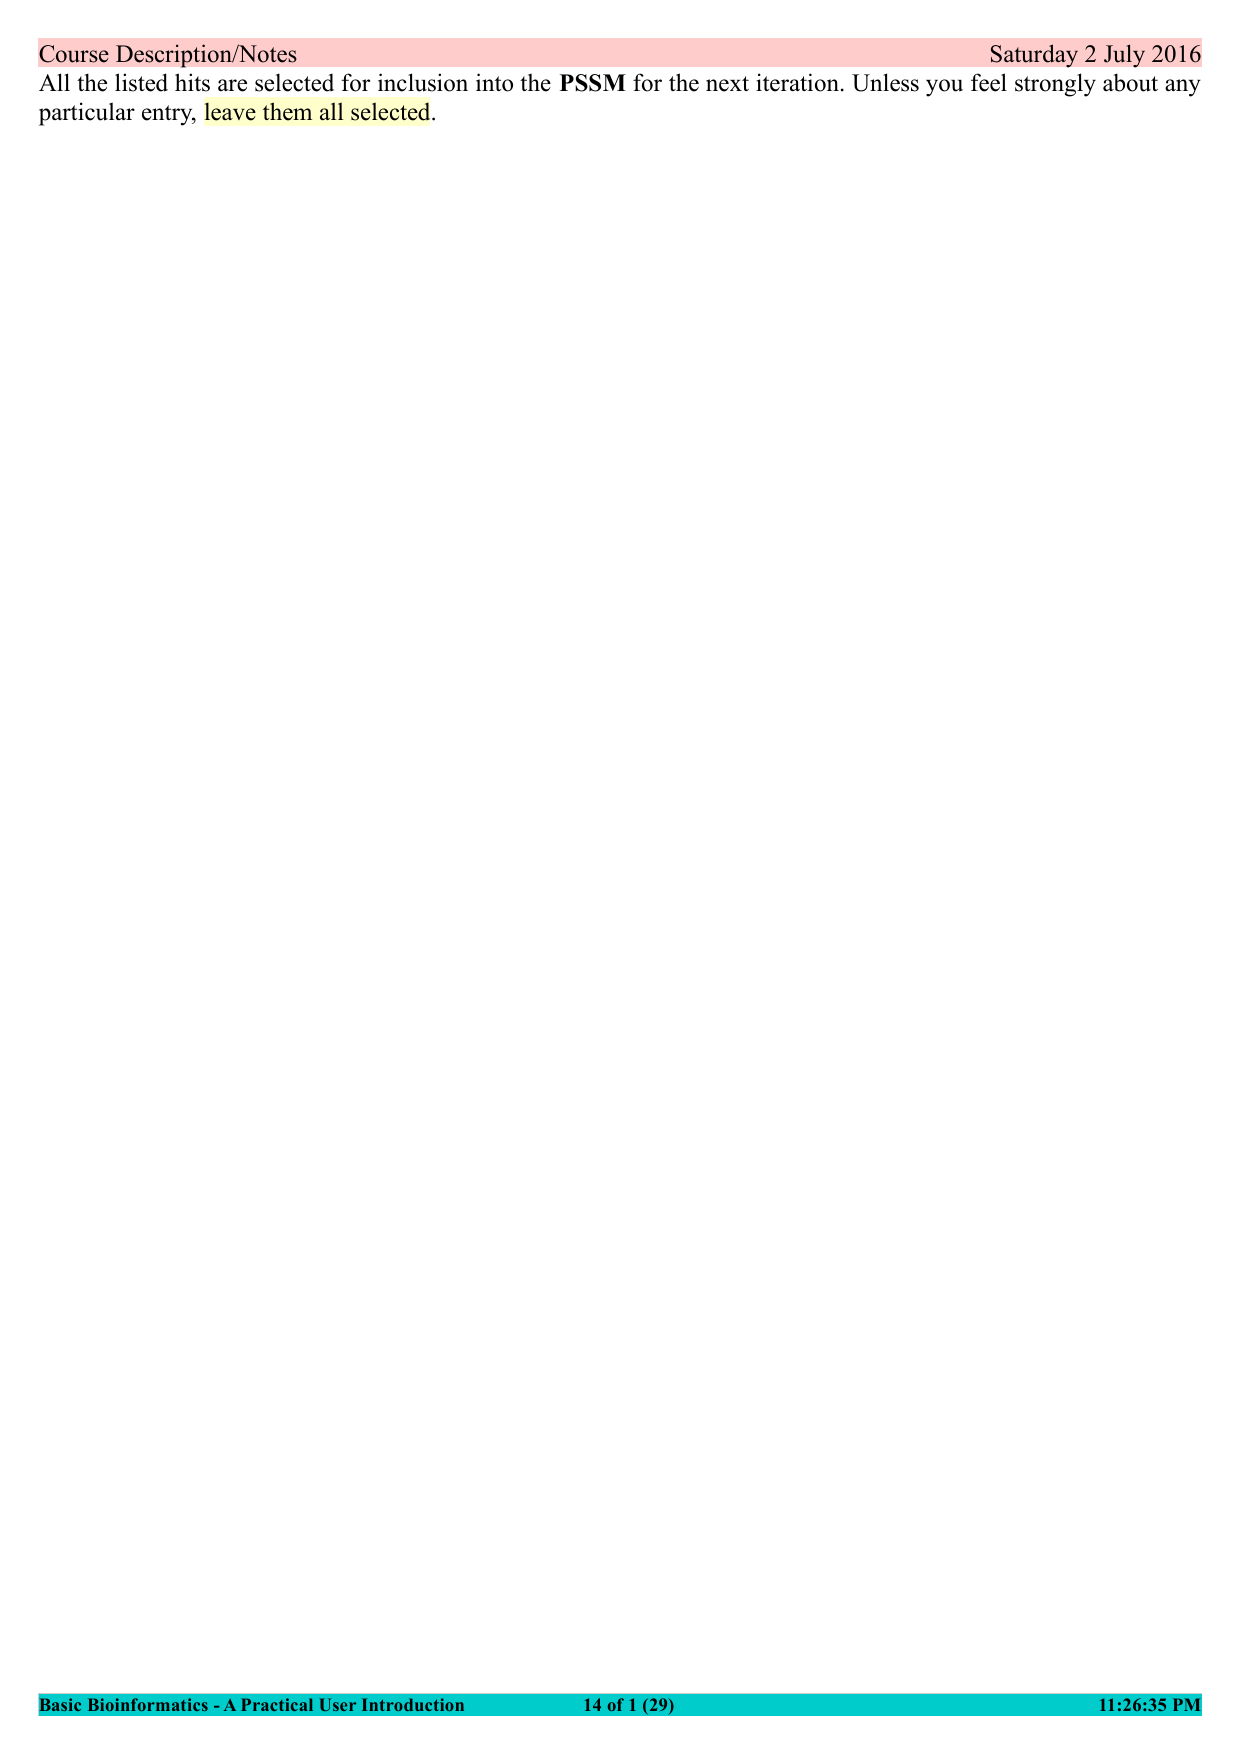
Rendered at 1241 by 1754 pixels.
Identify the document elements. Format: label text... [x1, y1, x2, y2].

text All the listed hits are selected for inclusion into the PSSM for the next iteration. Unless you feel strongly about any particular entry, leave them all selected. [38, 67, 1202, 126]
